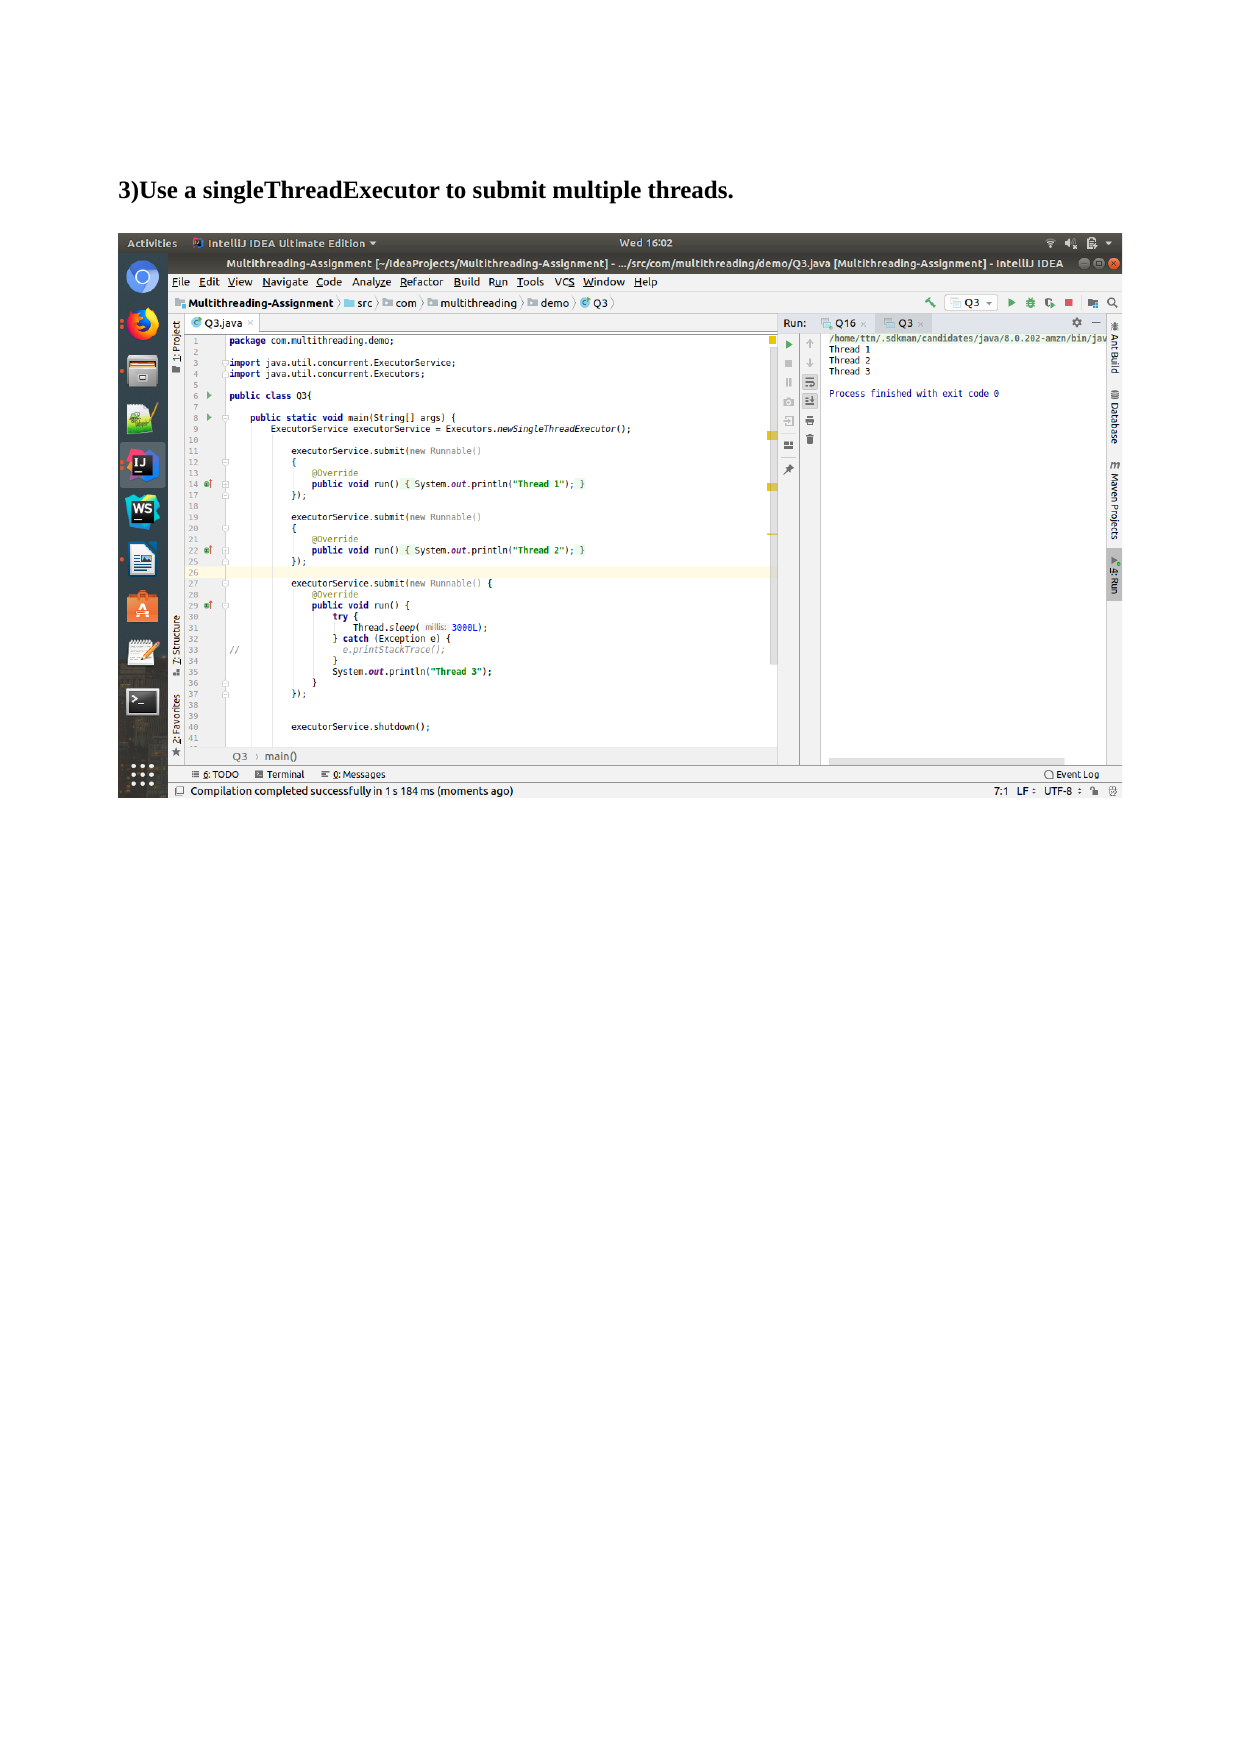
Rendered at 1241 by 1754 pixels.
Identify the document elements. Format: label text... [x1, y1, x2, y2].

picture [118, 233, 1123, 798]
text 3)Use a singleThreadExecutor to submit multiple threads. [118, 176, 1122, 204]
